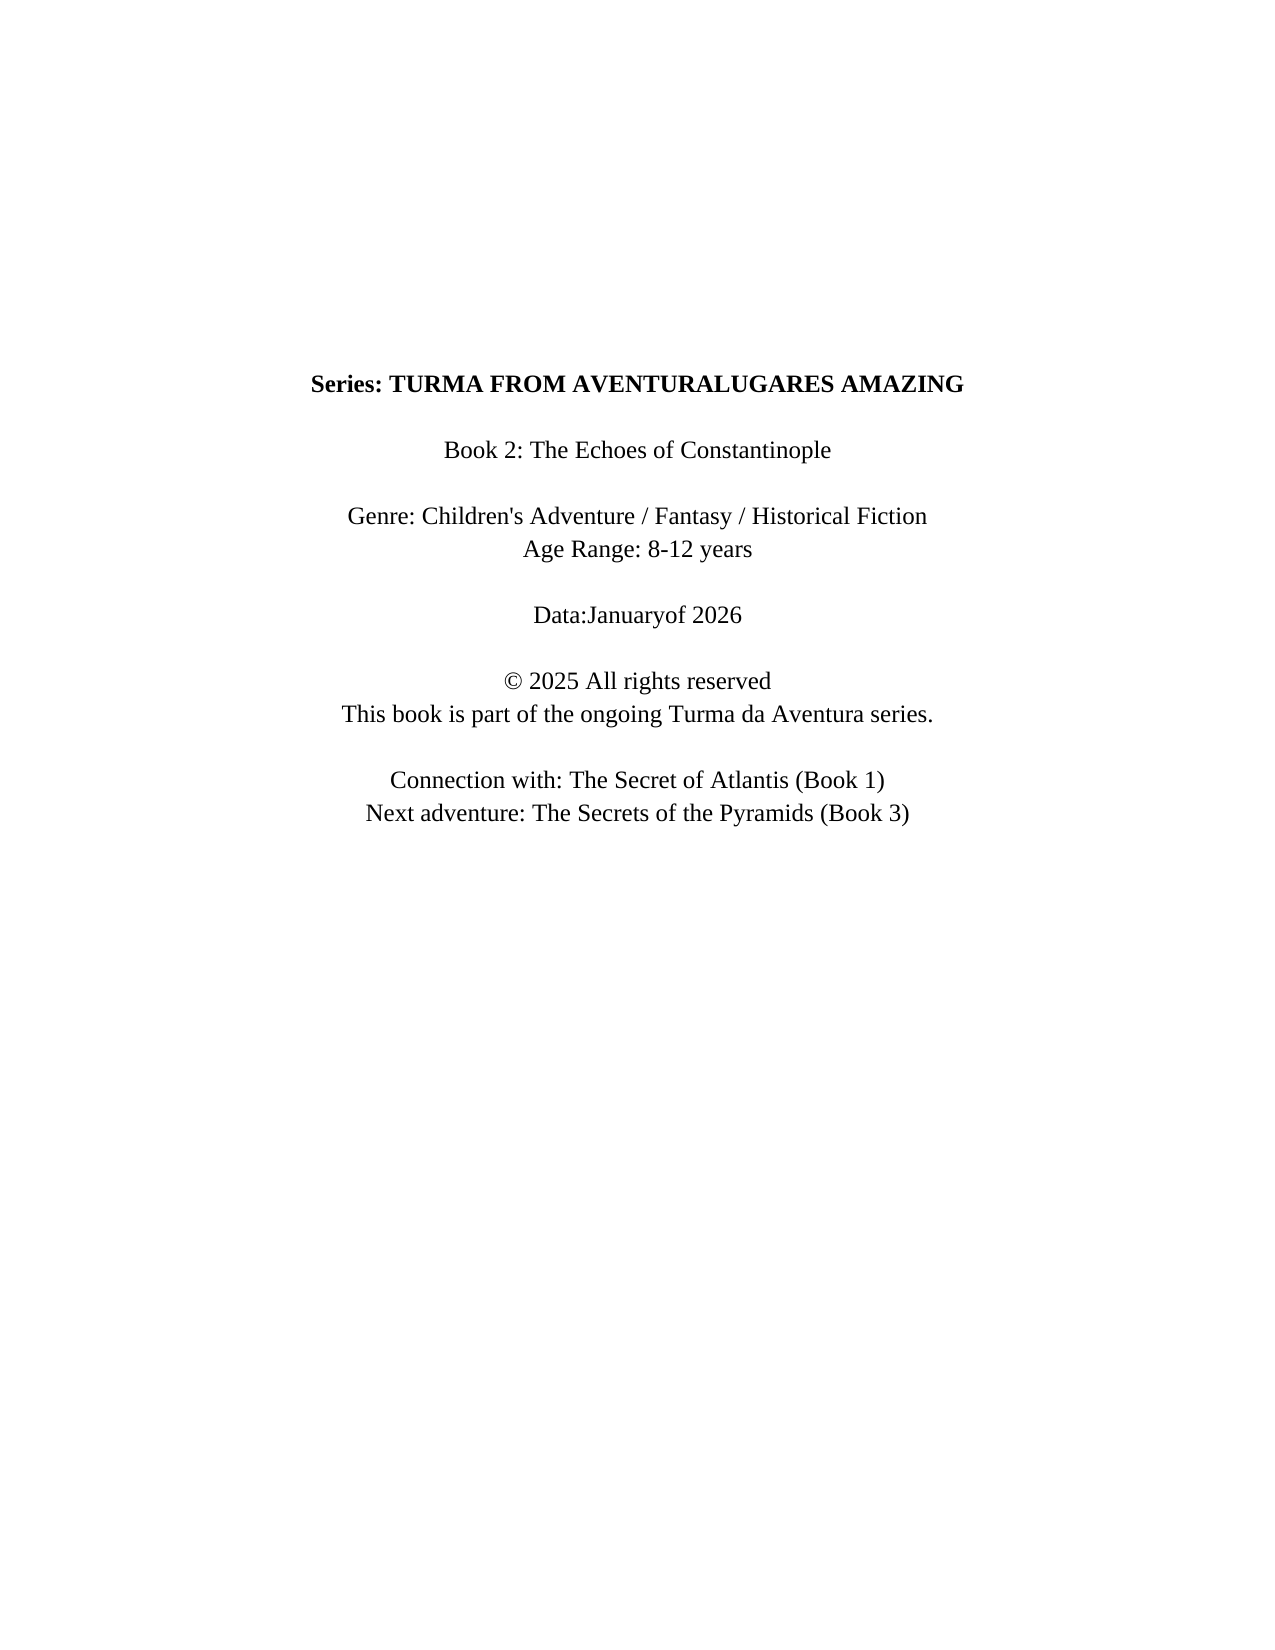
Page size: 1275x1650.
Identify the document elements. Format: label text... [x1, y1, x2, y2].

text Series: TURMA FROM AVENTURALUGARES AMAZING Book 2: The Echoes of Constantinople Genre: Children's Adventure / Fantasy / Historical Fiction Age Range: 8-12 years Data:Januaryof 2026 © 2025 All rights reserved This book is part of the ongoing Turma da Aventura series. Connection with: The Secret of Atlantis (Book 1) Next adventure: The Secrets of the Pyramids (Book 3) [150, 369, 1125, 827]
